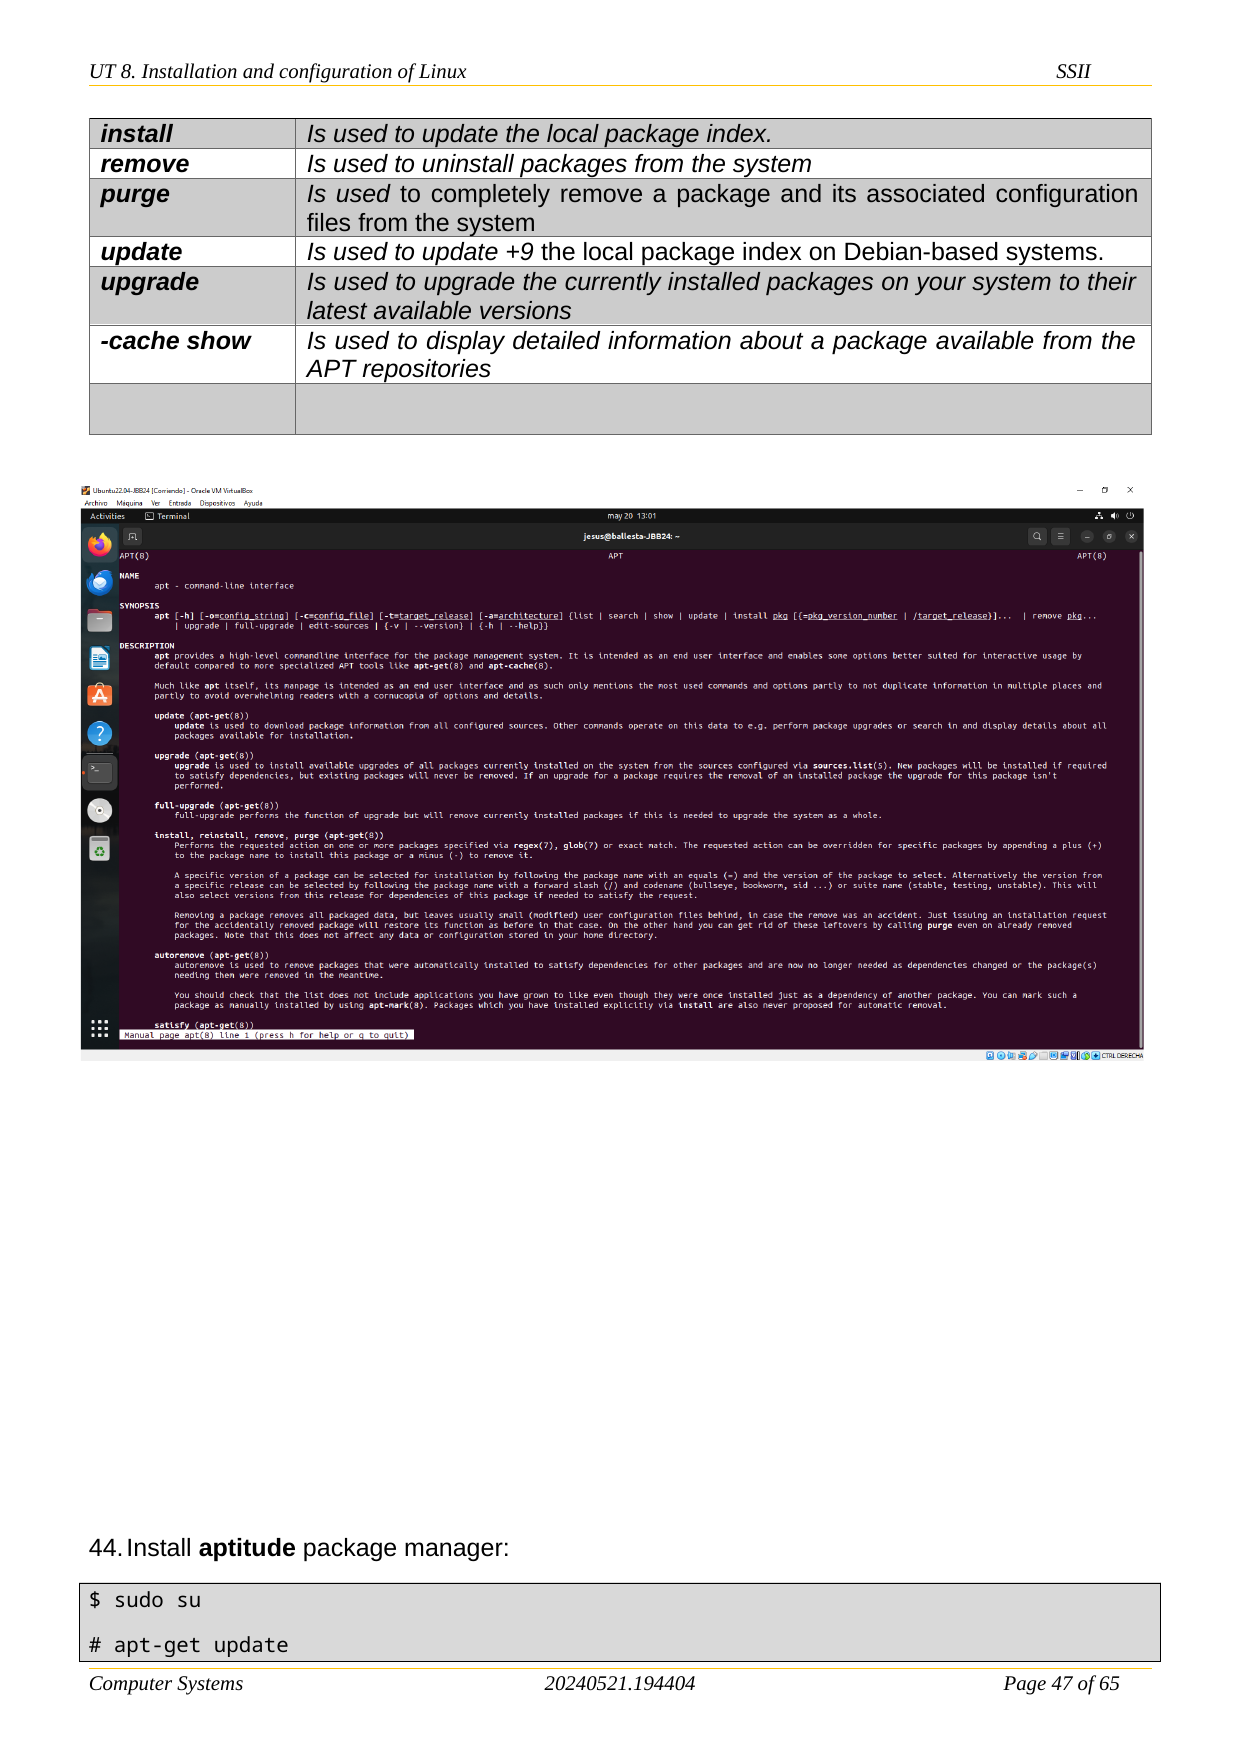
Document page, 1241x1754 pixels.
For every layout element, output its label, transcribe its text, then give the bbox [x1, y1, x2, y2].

table_cell -cache show [90, 326, 295, 383]
table_cell upgrade [90, 267, 295, 324]
table_cell update [90, 237, 295, 266]
table_cell Is used to uninstall packages from the system [296, 149, 1151, 178]
list Install aptitude package manager: [89, 1533, 1152, 1561]
table_cell purge [90, 179, 295, 236]
table_cell remove [90, 149, 295, 178]
table_cell install [90, 119, 295, 148]
table_cell Is used to display detailed information about a package available from the APT repositories [296, 326, 1151, 383]
table_cell Is used to completely remove a package and its associated configuration files from the system [296, 179, 1151, 236]
picture [80, 484, 1144, 1061]
table_cell Is used to update +9 the local package index on Debian-based systems. [296, 237, 1151, 266]
text # apt-get update [80, 1627, 1160, 1661]
table_cell Is used to update the local package index. [296, 119, 1151, 148]
table_cell [90, 384, 295, 434]
table_cell [296, 384, 1151, 434]
text $ sudo su [80, 1584, 1160, 1614]
table_cell Is used to upgrade the currently installed packages on your system to their latest available versions [296, 267, 1151, 324]
